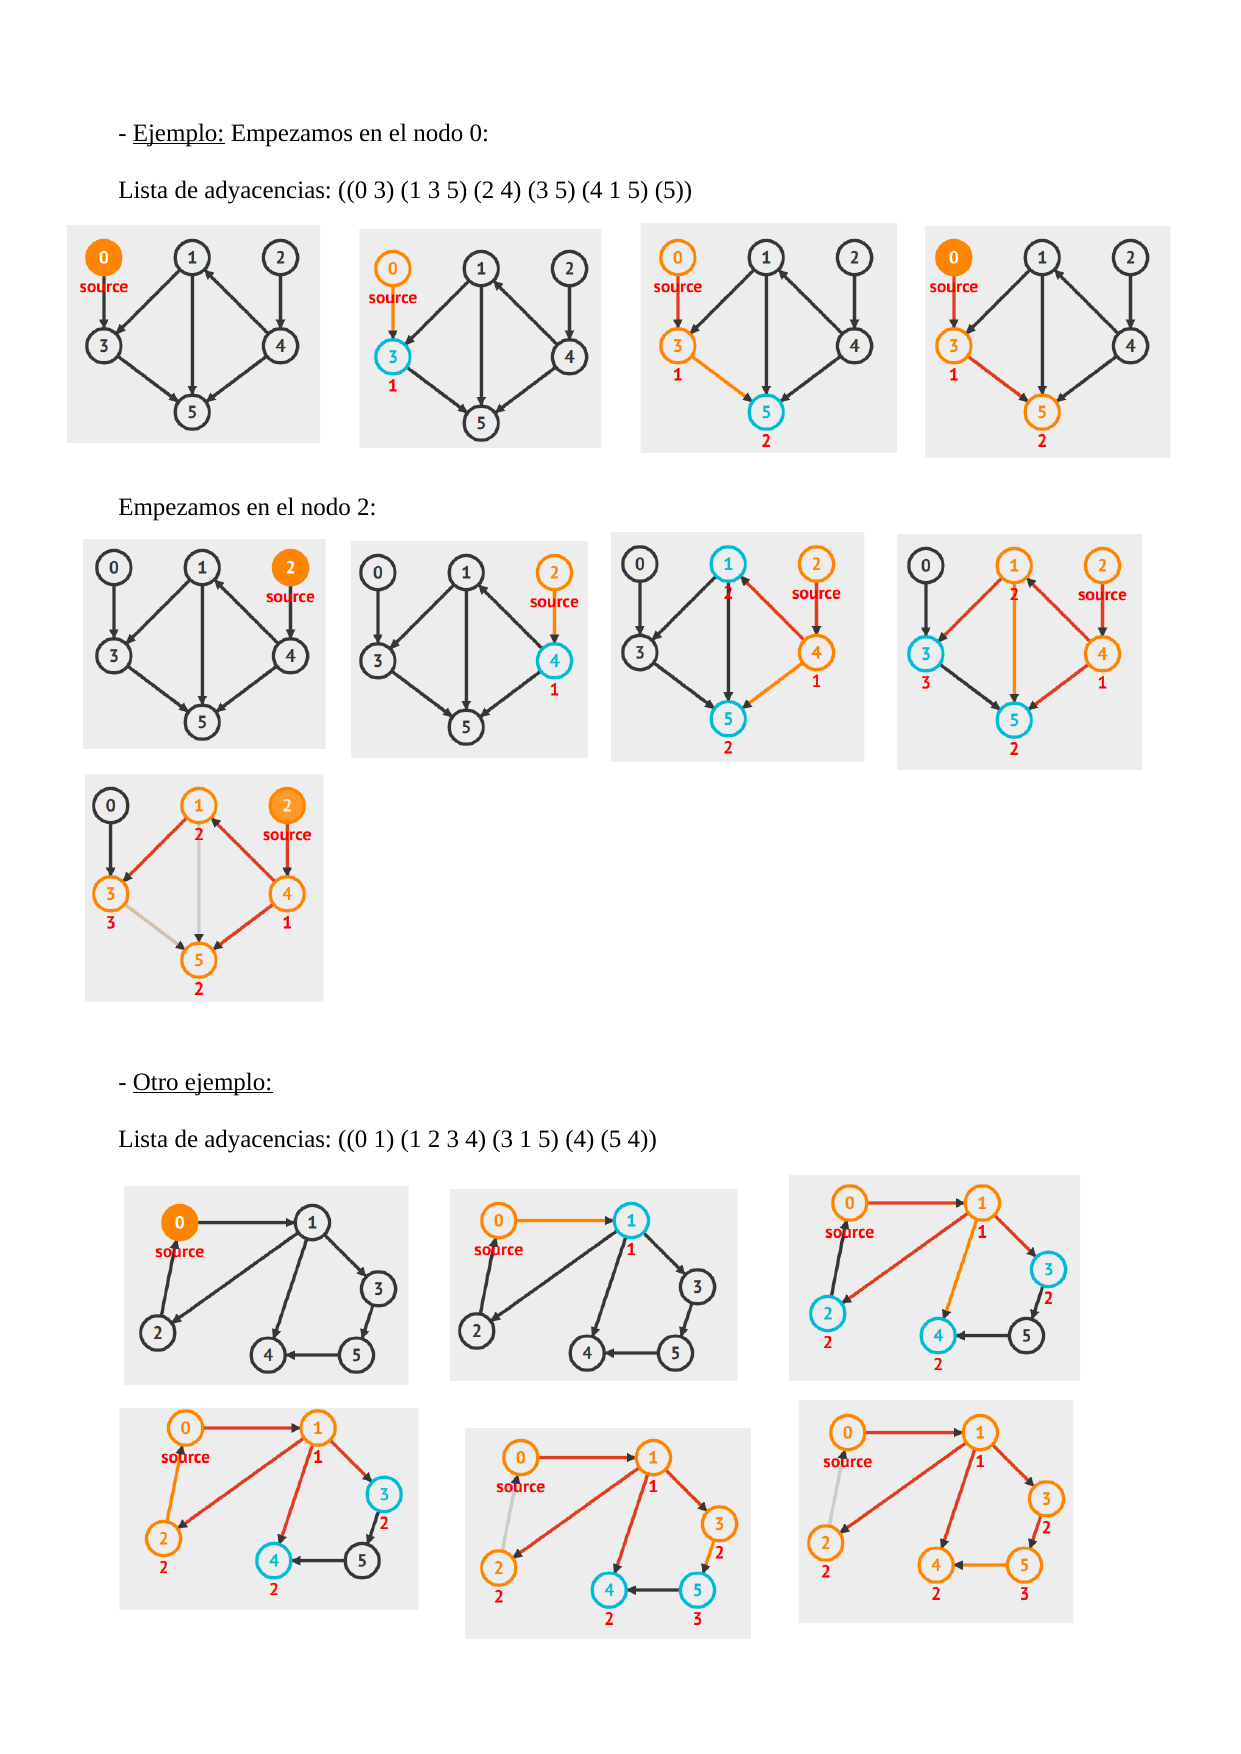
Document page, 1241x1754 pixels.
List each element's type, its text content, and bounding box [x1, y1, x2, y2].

picture [798, 1400, 881, 1623]
picture [611, 532, 711, 762]
text - Ejemplo: Empezamos en el nodo 0: [118, 118, 1122, 147]
picture [66, 225, 162, 443]
picture [640, 223, 737, 453]
picture [351, 541, 442, 758]
picture [359, 229, 449, 448]
picture [83, 539, 175, 749]
picture [119, 1408, 200, 1610]
text - Otro ejemplo: [118, 1067, 1122, 1096]
text Empezamos en el nodo 2: [118, 492, 1122, 521]
picture [788, 1175, 870, 1381]
text Lista de adyacencias: ((0 1) (1 2 3 4) (3 1 5) (4) (5 4)) [118, 1124, 1122, 1153]
picture [84, 774, 178, 1002]
text Lista de adyacencias: ((0 3) (1 3 5) (2 4) (3 5) (4 1 5) (5)) [118, 176, 1122, 204]
picture [925, 226, 1020, 458]
picture [464, 1428, 548, 1639]
picture [450, 1189, 539, 1381]
picture [897, 534, 992, 770]
picture [124, 1186, 206, 1385]
